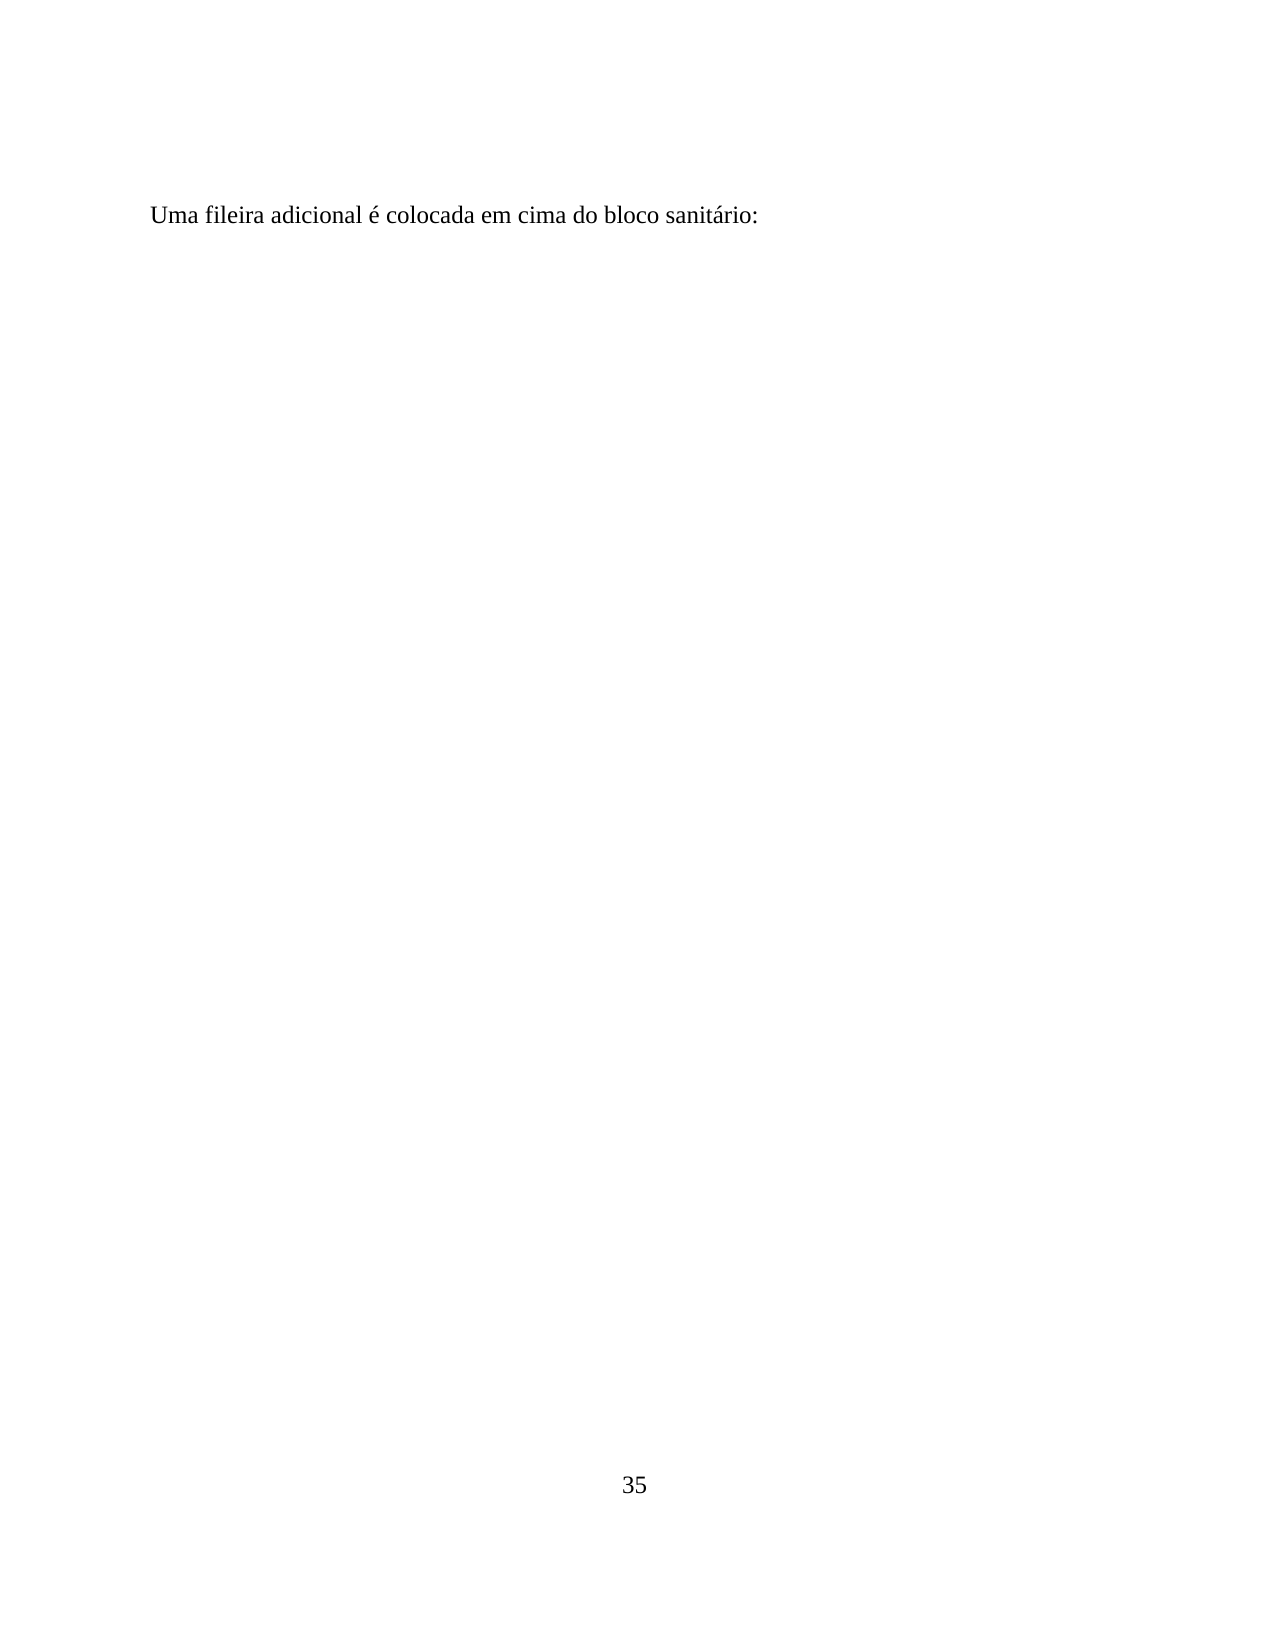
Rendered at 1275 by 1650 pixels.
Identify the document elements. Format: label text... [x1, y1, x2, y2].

text Uma fileira adicional é colocada em cima do bloco sanitário: [150, 200, 1125, 229]
